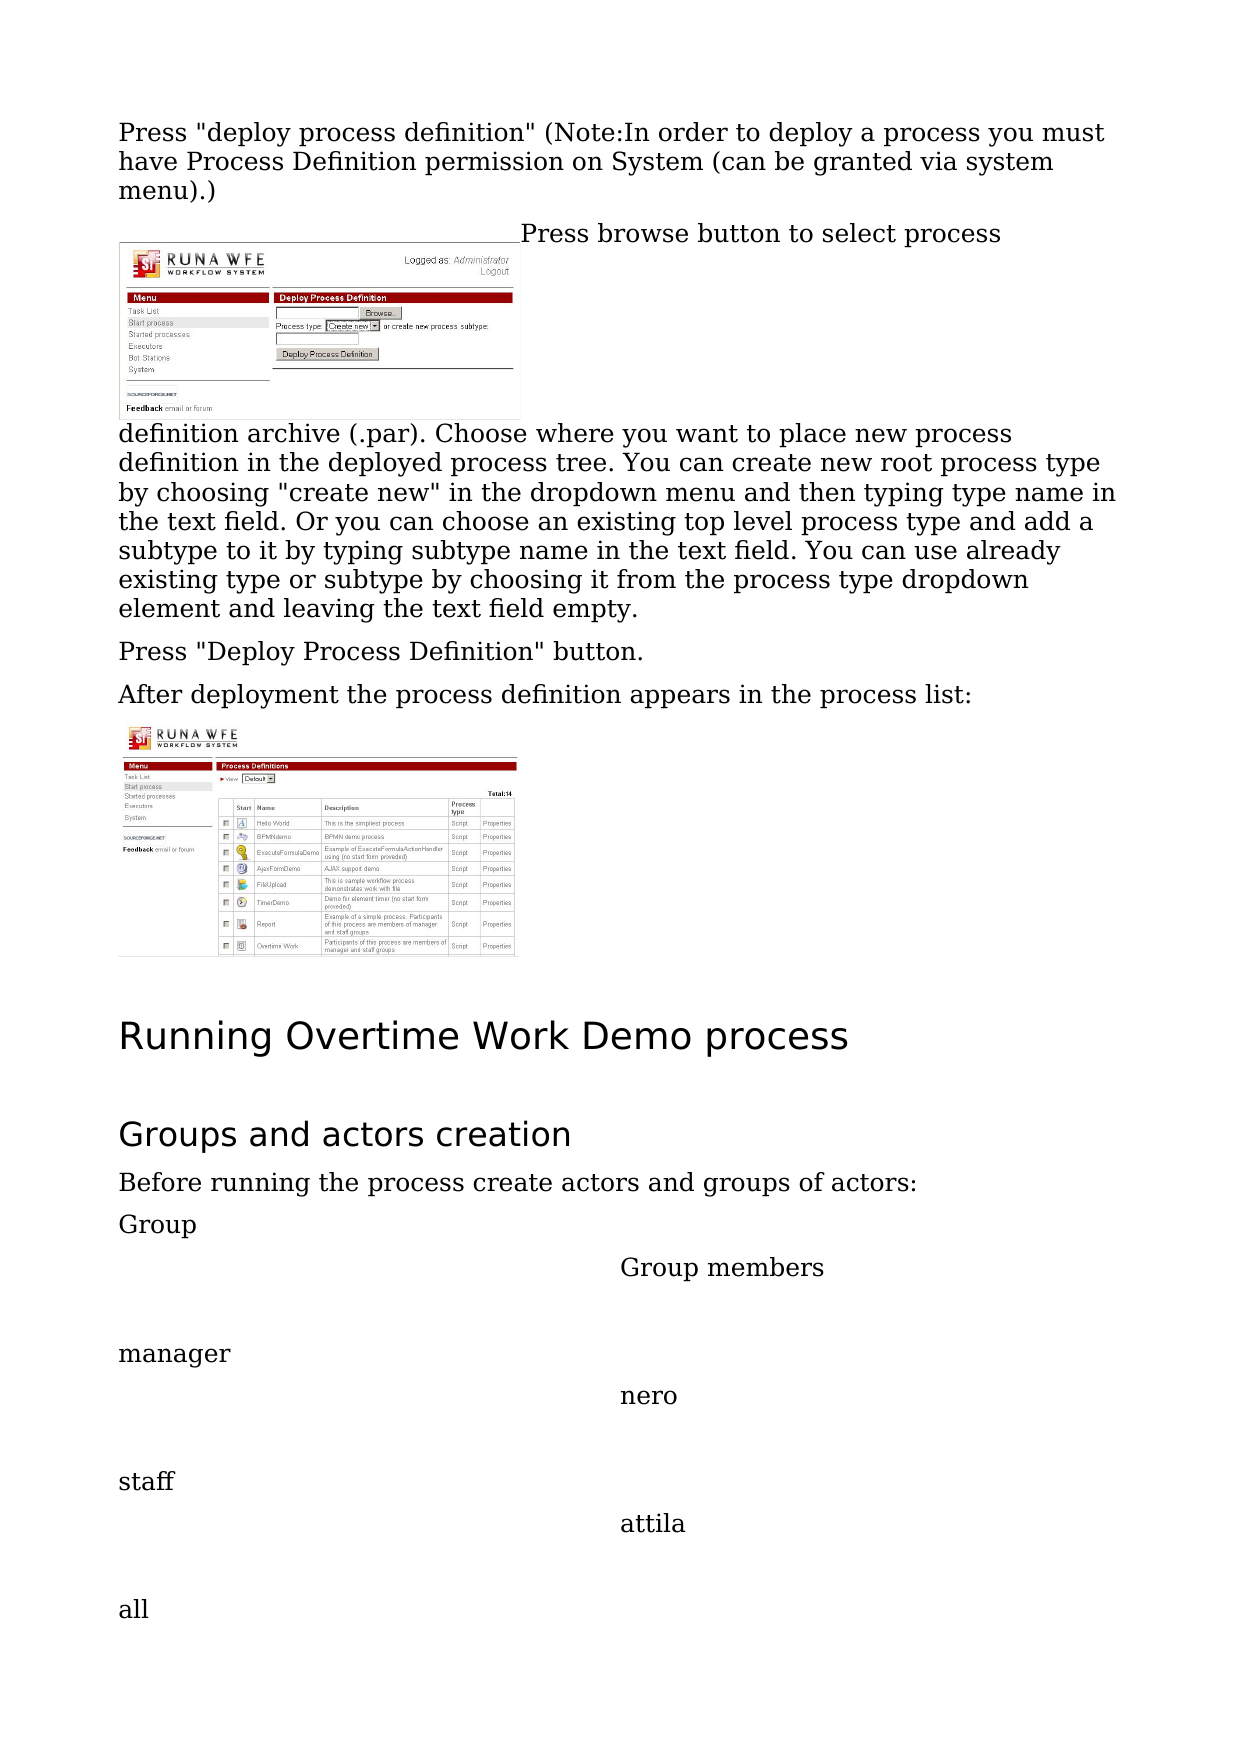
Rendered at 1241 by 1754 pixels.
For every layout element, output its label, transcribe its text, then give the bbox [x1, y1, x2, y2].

subtitle Running Overtime Work Demo process [118, 1015, 1122, 1059]
table_header Group members [620, 1205, 1122, 1333]
table_cell [620, 1589, 1122, 1632]
picture [118, 722, 521, 963]
table_cell nero [620, 1333, 1122, 1461]
table_cell manager [118, 1333, 620, 1461]
text Press "deploy process definition" (Note:In order to deploy a process you must have Process Definition permission on System (can be granted via system menu).) [118, 118, 1122, 206]
subtitle Groups and actors creation [118, 1116, 1122, 1154]
table_cell staff [118, 1461, 620, 1589]
text Press browse button to select process definition archive (.par). Choose where you want to place new process definition in the deployed process tree. You can create new root process type by choosing "create new" in the dropdown menu and then typing type name in the text field. Or you can choose an existing top level process type and add a subtype to it by typing subtype name in the text field. You can use already existing type or subtype by choosing it from the process type dropdown element and leaving the text field empty. [118, 219, 1122, 623]
text Before running the process create actors and groups of actors: [118, 1168, 1122, 1197]
text After deployment the process definition appears in the process list: [118, 680, 1122, 709]
picture [118, 242, 521, 420]
text Press "Deploy Process Definition" button. [118, 637, 1122, 666]
table_cell attila [620, 1461, 1122, 1589]
table_cell all [118, 1589, 620, 1632]
table_header Group [118, 1205, 620, 1333]
